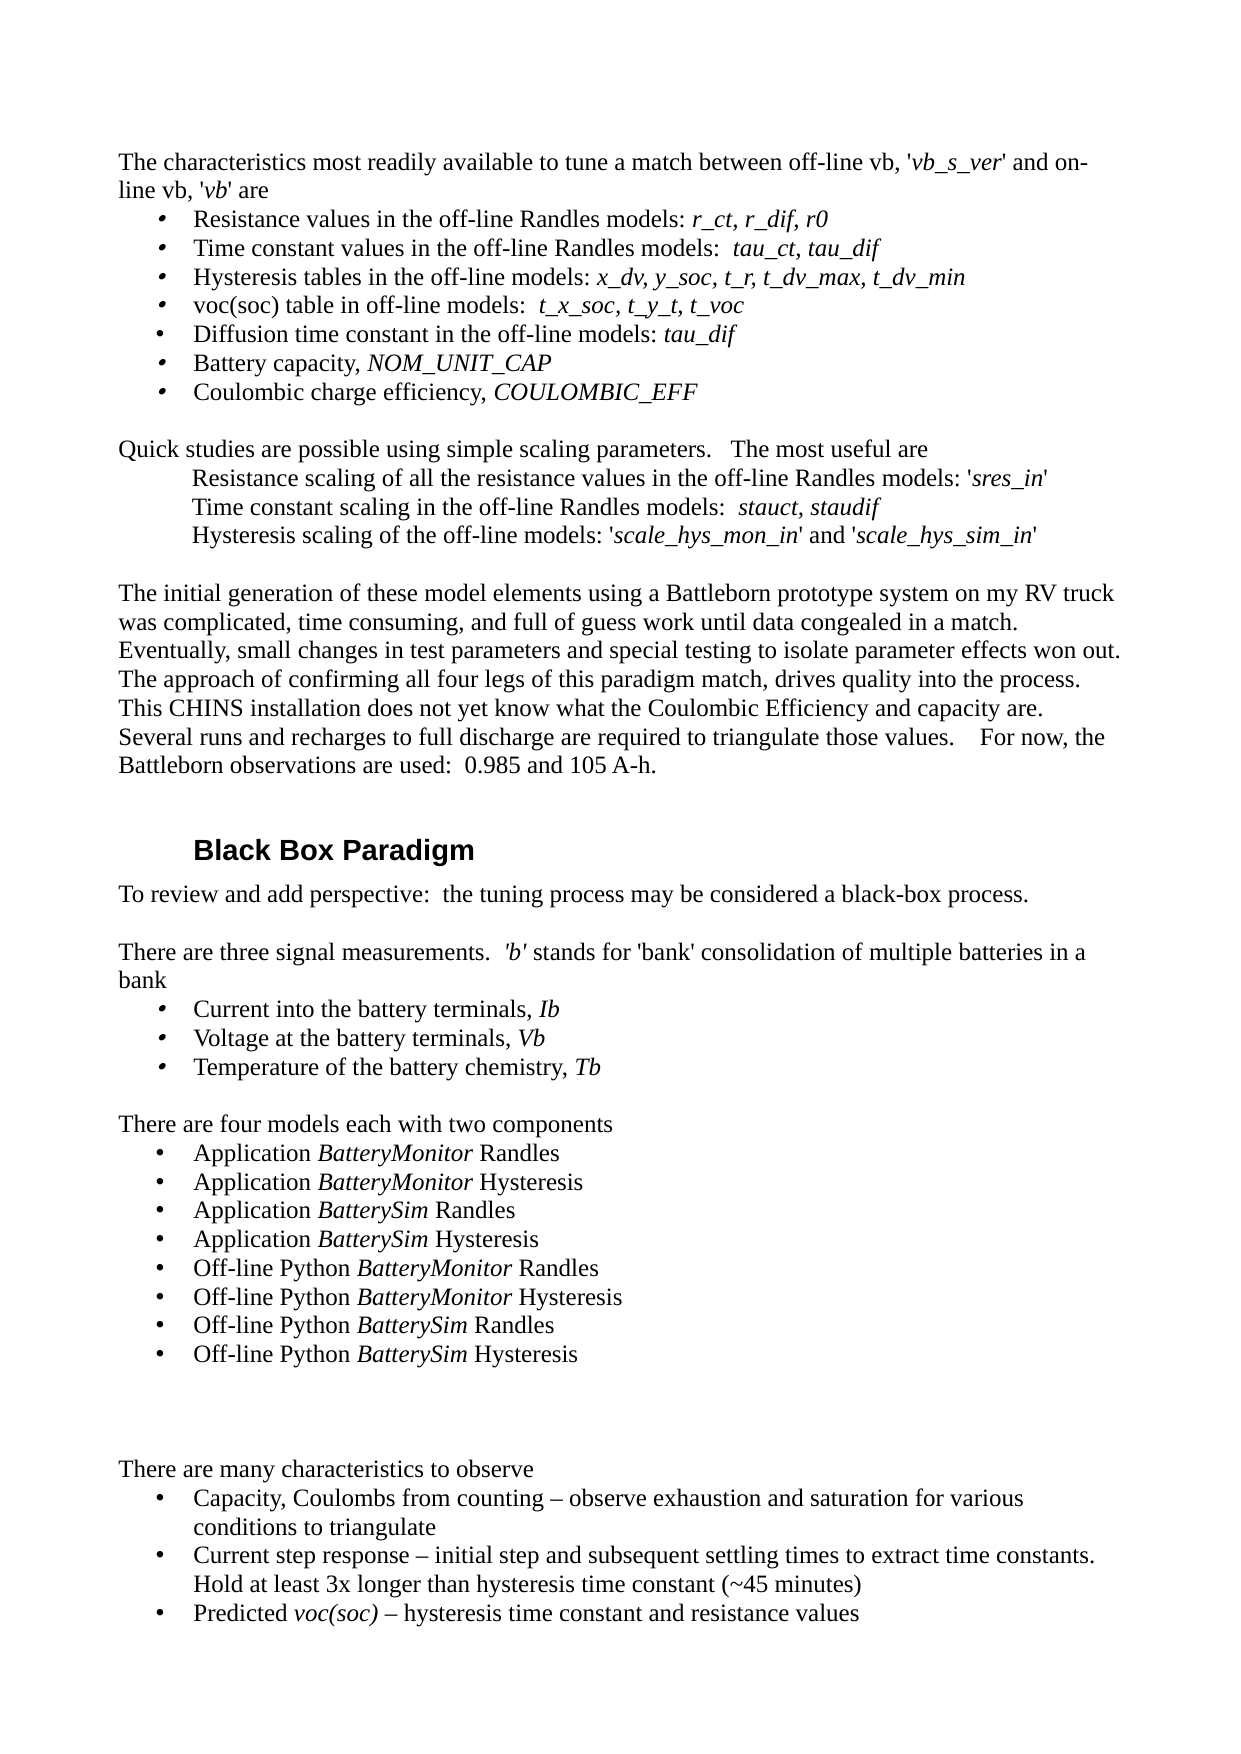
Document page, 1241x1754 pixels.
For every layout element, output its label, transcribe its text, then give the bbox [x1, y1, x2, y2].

text Hysteresis scaling of the off-line models: 'scale_hys_mon_in' and 'scale_hys_sim_in' [118, 521, 1122, 549]
text This CHINS installation does not yet know what the Coulombic Efficiency and capacity are. Several runs and recharges to full discharge are required to triangulate those values. For now, the Battleborn observations are used: 0.985 and 105 A-h. [118, 693, 1122, 779]
list Temperature of the battery chemistry, Tb [156, 1052, 1122, 1080]
text There are three signal measurements. 'b' stands for 'bank' consolidation of multiple batteries in a bank [118, 937, 1122, 994]
list Application BatteryMonitor Hysteresis [156, 1167, 1122, 1195]
list Application BatteryMonitor Randles [156, 1138, 1122, 1167]
list Capacity, Coulombs from counting – observe exhaustion and saturation for various conditions to triangulate [156, 1483, 1122, 1540]
list Predicted voc(soc) – hysteresis time constant and resistance values [156, 1598, 1122, 1627]
list Diffusion time constant in the off-line models: tau_dif [156, 319, 1122, 348]
list Battery capacity, NOM_UNIT_CAP [156, 348, 1122, 377]
text Time constant scaling in the off-line Randles models: stauct, staudif [118, 492, 1122, 521]
text To review and add perspective: the tuning process may be considered a black-box process. [118, 879, 1122, 908]
subtitle Black Box Paradigm [118, 833, 1122, 867]
text There are many characteristics to observe [118, 1454, 1122, 1483]
list voc(soc) table in off-line models: t_x_soc, t_y_t, t_voc [156, 291, 1122, 319]
list Time constant values in the off-line Randles models: tau_ct, tau_dif [156, 233, 1122, 262]
list Off-line Python BatterySim Hysteresis [156, 1339, 1122, 1368]
list Voltage at the battery terminals, Vb [156, 1023, 1122, 1052]
list Application BatterySim Hysteresis [156, 1224, 1122, 1253]
text The characteristics most readily available to tune a match between off-line vb, 'vb_s_ver' and on-line vb, 'vb' are [118, 147, 1122, 204]
text Quick studies are possible using simple scaling parameters. The most useful are [118, 434, 1122, 463]
text The initial generation of these model elements using a Battleborn prototype system on my RV truck was complicated, time consuming, and full of guess work until data congealed in a match. Eventually, small changes in test parameters and special testing to isolate parameter effects won out. [118, 578, 1122, 664]
text Resistance scaling of all the resistance values in the off-line Randles models: 'sres_in' [118, 463, 1122, 492]
list Coulombic charge efficiency, COULOMBIC_EFF [156, 377, 1122, 406]
list Application BatterySim Randles [156, 1195, 1122, 1224]
list Hysteresis tables in the off-line models: x_dv, y_soc, t_r, t_dv_max, t_dv_min [156, 262, 1122, 291]
list Current into the battery terminals, Ib [156, 994, 1122, 1023]
list Off-line Python BatterySim Randles [156, 1310, 1122, 1339]
list Off-line Python BatteryMonitor Hysteresis [156, 1282, 1122, 1310]
list Current step response – initial step and subsequent settling times to extract time constants. Hold at least 3x longer than hysteresis time constant (~45 minutes) [156, 1540, 1122, 1598]
list Resistance values in the off-line Randles models: r_ct, r_dif, r0 [156, 204, 1122, 233]
text There are four models each with two components [118, 1109, 1122, 1138]
text The approach of confirming all four legs of this paradigm match, drives quality into the process. [118, 664, 1122, 693]
list Off-line Python BatteryMonitor Randles [156, 1253, 1122, 1282]
